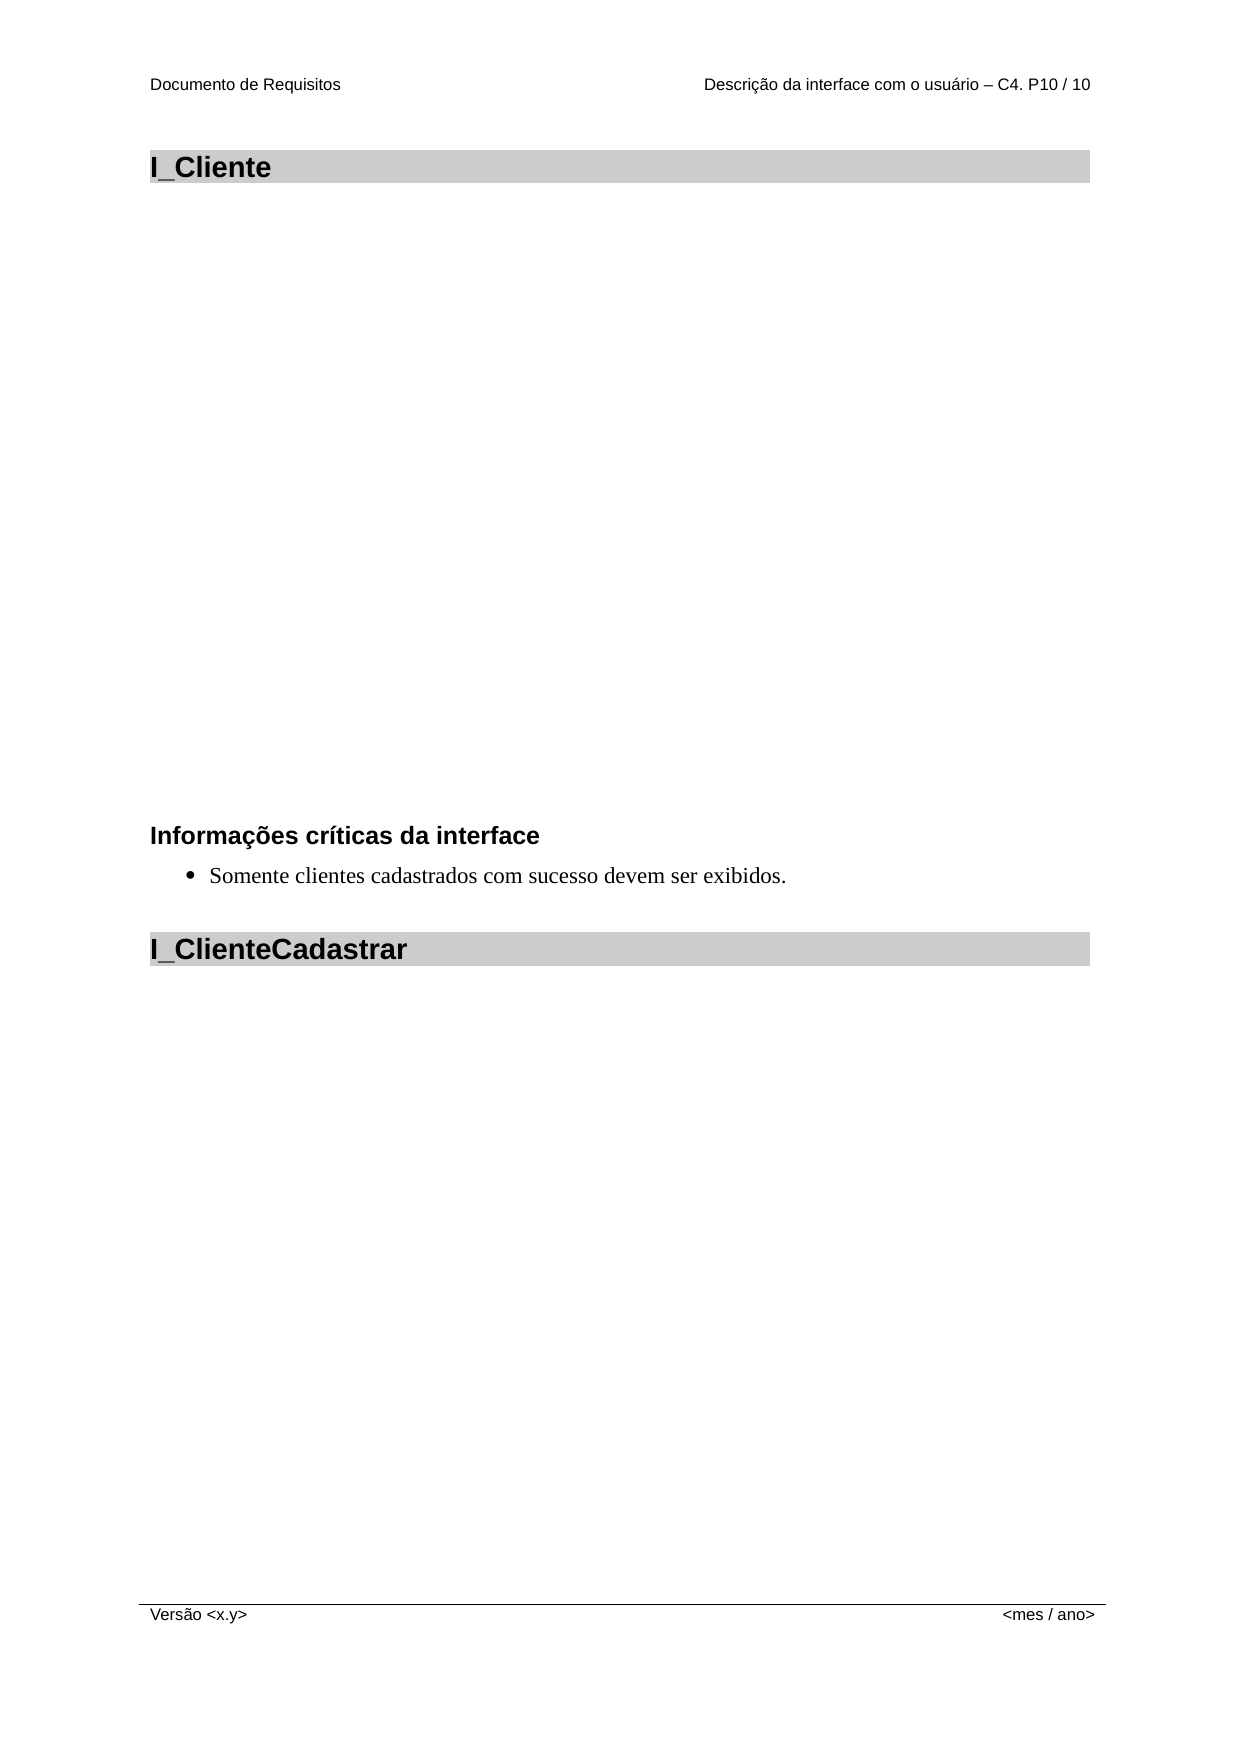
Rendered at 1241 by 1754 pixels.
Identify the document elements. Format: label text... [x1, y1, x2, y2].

subtitle I_Cliente [150, 150, 1090, 183]
subtitle Informações críticas da interface [150, 821, 1090, 850]
list Somente clientes cadastrados com sucesso devem ser exibidos. [186, 862, 1090, 889]
subtitle I_ClienteCadastrar [150, 932, 1090, 966]
